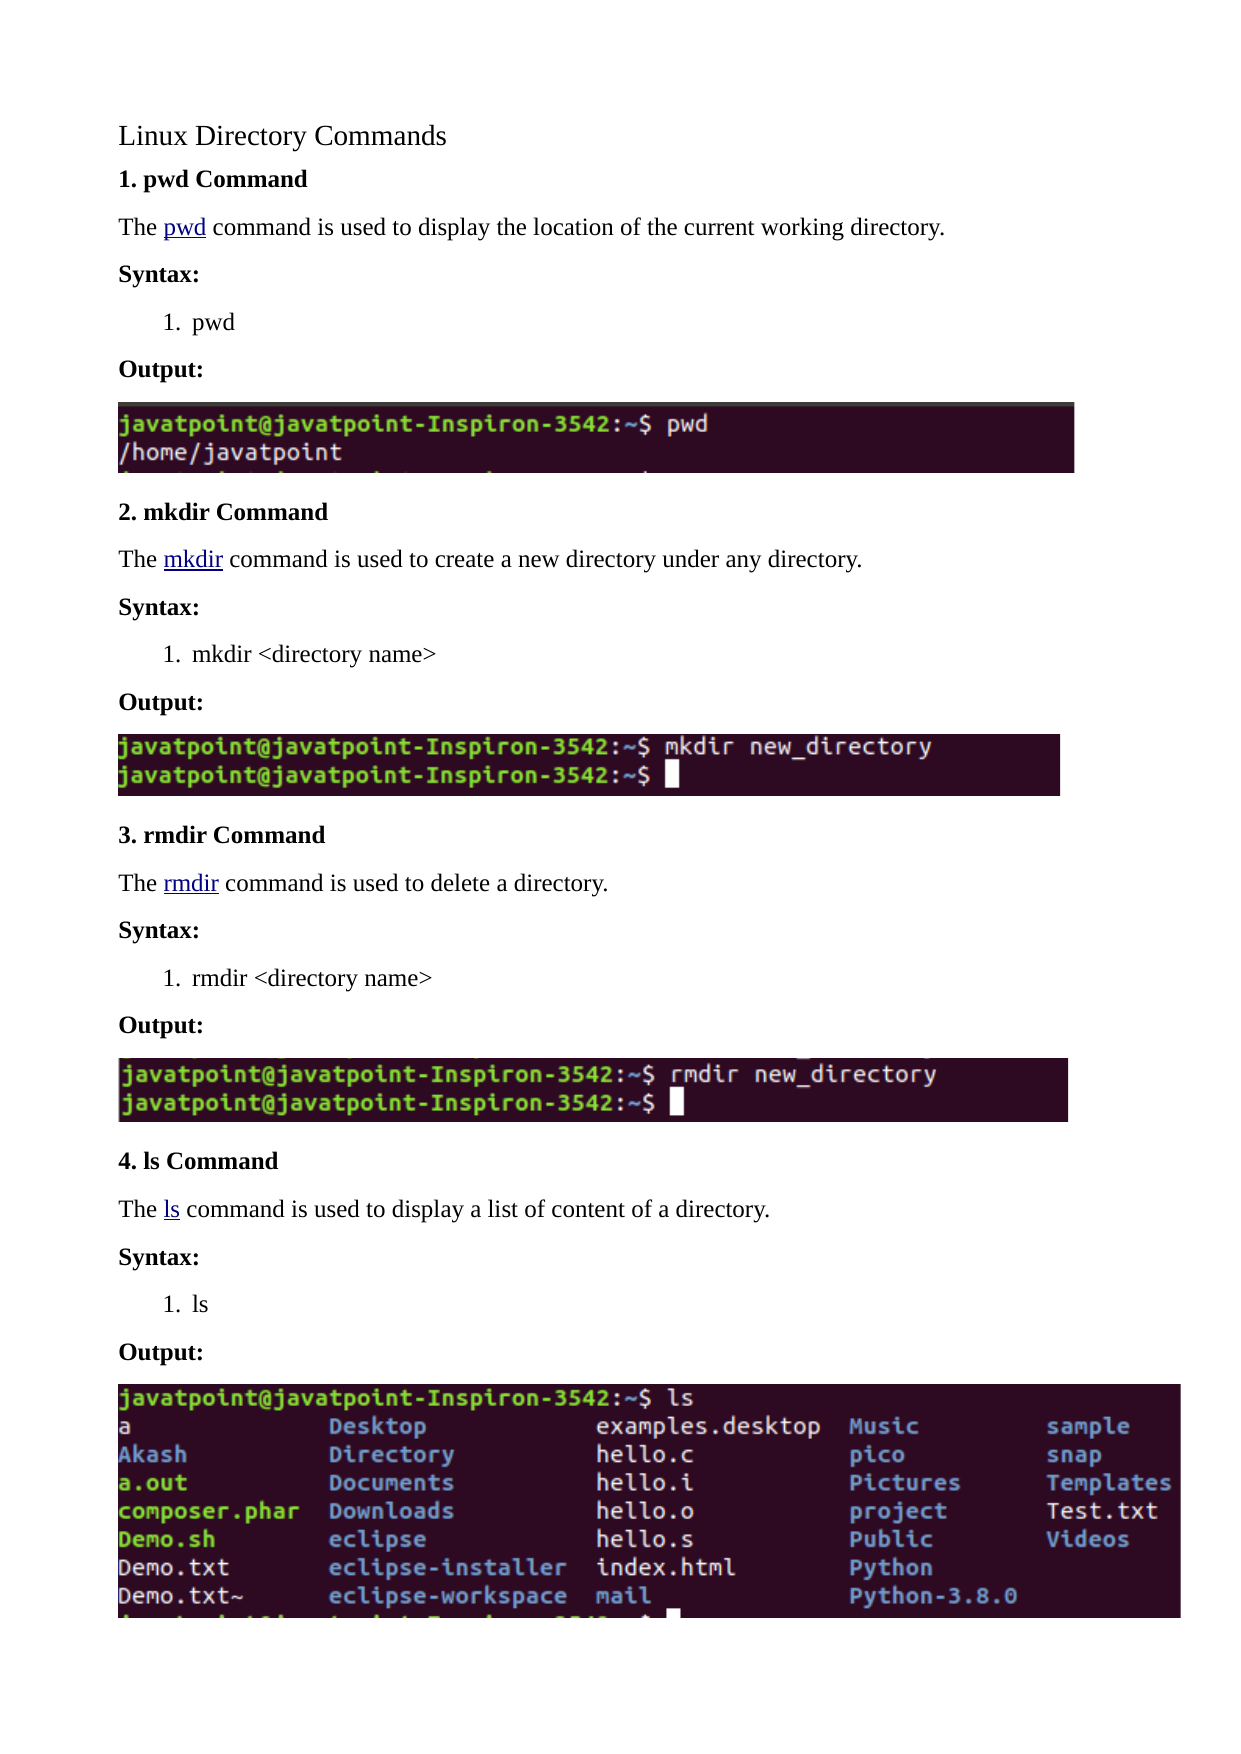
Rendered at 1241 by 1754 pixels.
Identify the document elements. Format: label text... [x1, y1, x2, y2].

picture [118, 1058, 1069, 1122]
text 2. mkdir Command [118, 497, 1122, 526]
list pwd [162, 307, 1122, 336]
list ls [162, 1289, 1122, 1318]
text Output: [118, 1337, 1122, 1366]
subtitle Linux Directory Commands [118, 118, 1122, 152]
text 1. pwd Command [118, 164, 1122, 193]
text Output: [118, 1010, 1122, 1039]
text The mkdir command is used to create a new directory under any directory. [118, 544, 1122, 573]
picture [118, 402, 1075, 473]
text 3. rmdir Command [118, 820, 1122, 849]
list mkdir <directory name> [162, 639, 1122, 668]
text The rmdir command is used to delete a directory. [118, 868, 1122, 896]
picture [118, 734, 1061, 796]
text Output: [118, 354, 1122, 383]
text Syntax: [118, 592, 1122, 621]
text 4. ls Command [118, 1146, 1122, 1175]
text Syntax: [118, 1242, 1122, 1270]
text Output: [118, 687, 1122, 716]
text Syntax: [118, 259, 1122, 288]
picture [118, 1384, 1181, 1618]
text Syntax: [118, 915, 1122, 944]
text The ls command is used to display a list of content of a directory. [118, 1194, 1122, 1223]
text The pwd command is used to display the location of the current working directory. [118, 212, 1122, 241]
list rmdir <directory name> [162, 963, 1122, 992]
